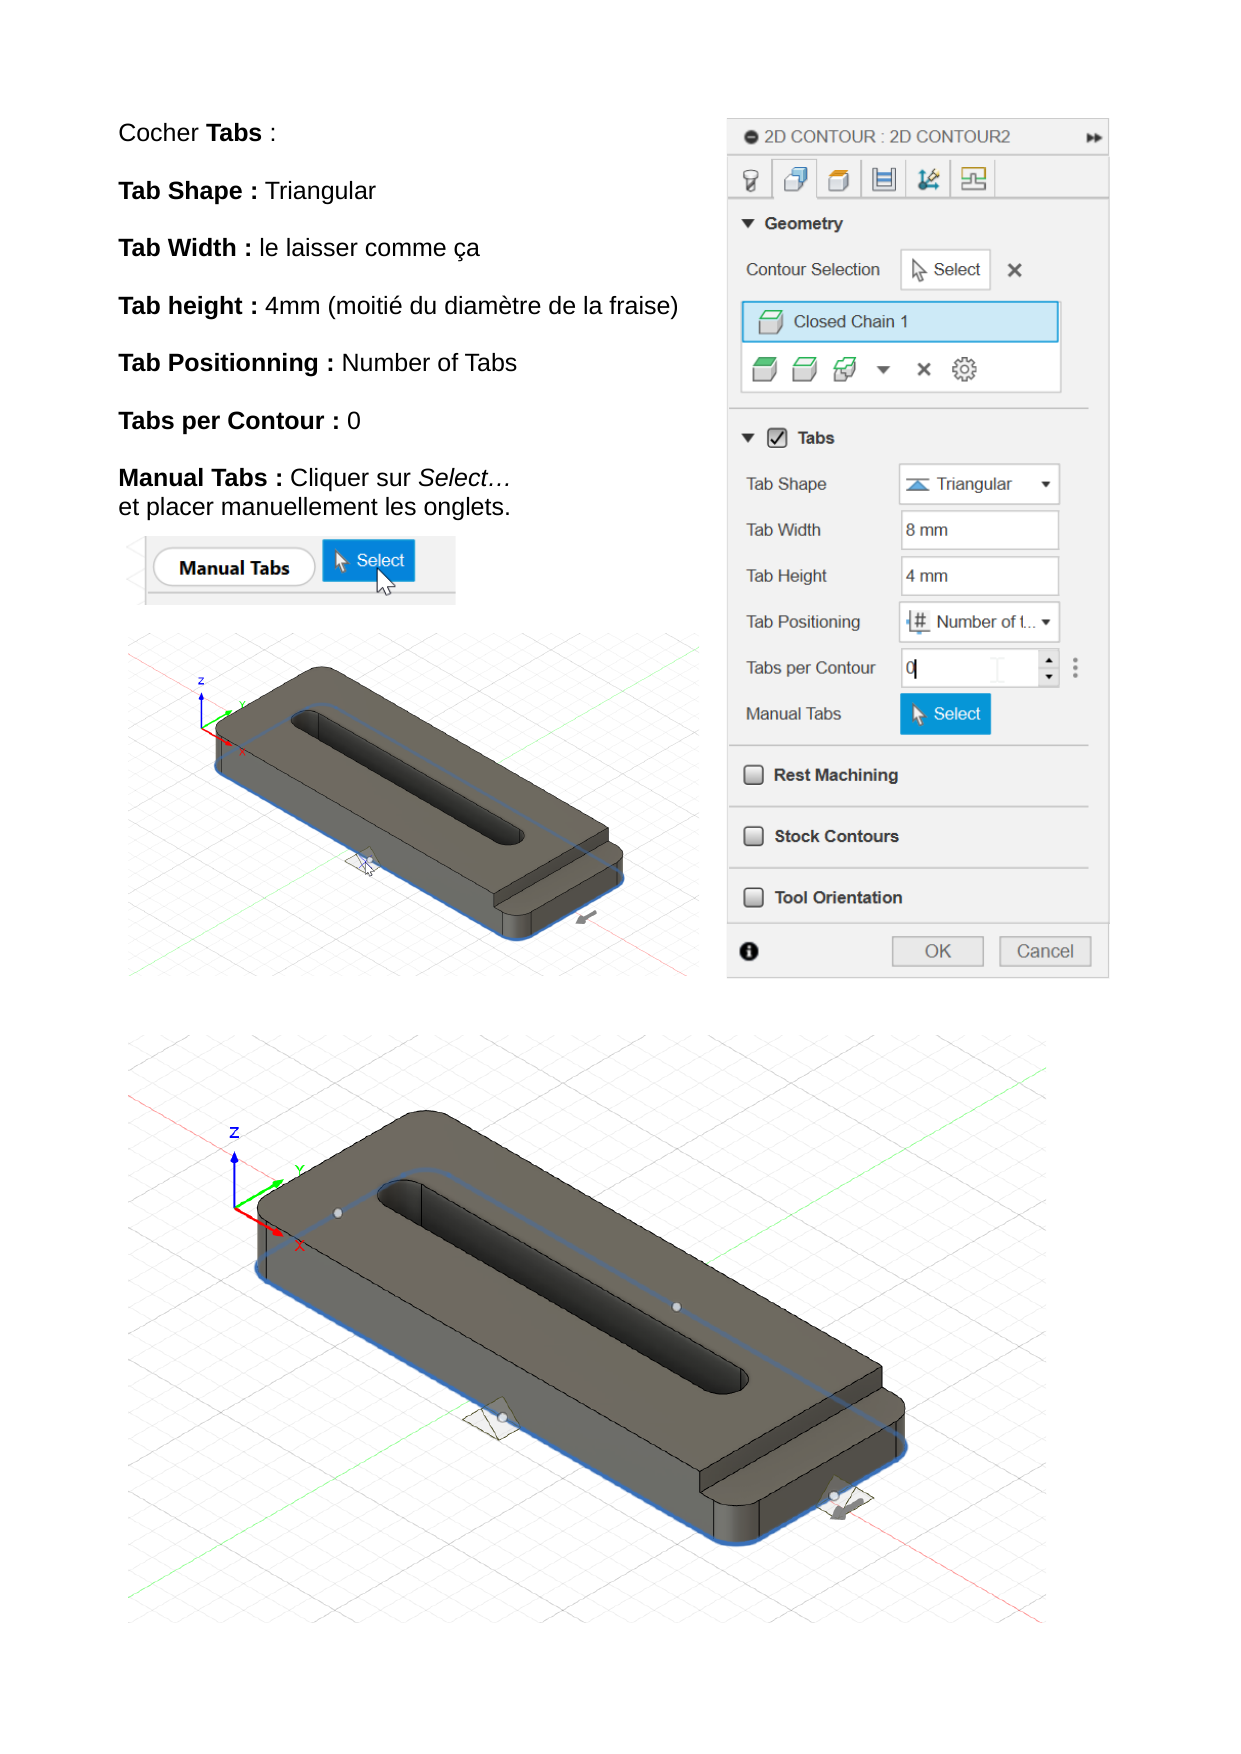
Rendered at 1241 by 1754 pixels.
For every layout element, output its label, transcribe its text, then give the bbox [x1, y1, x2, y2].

text [1110, 118, 1122, 233]
text et placer manuellement les onglets. [118, 492, 726, 521]
text Manual Tabs : Cliquer sur Select… [118, 463, 726, 492]
text Tab Positionning : Number of Tabs [118, 348, 726, 377]
picture [126, 536, 456, 605]
picture [128, 1035, 1047, 1623]
picture [128, 633, 700, 976]
text Tabs per Contour : 0 [118, 406, 726, 434]
picture [726, 118, 1110, 979]
text Tab Width : le laisser comme ça [118, 233, 726, 262]
text Tab height : 4mm (moitié du diamètre de la fraise) [118, 291, 726, 319]
text Cocher Tabs : Tab Shape : Triangular [118, 118, 726, 233]
text [118, 549, 1122, 1009]
